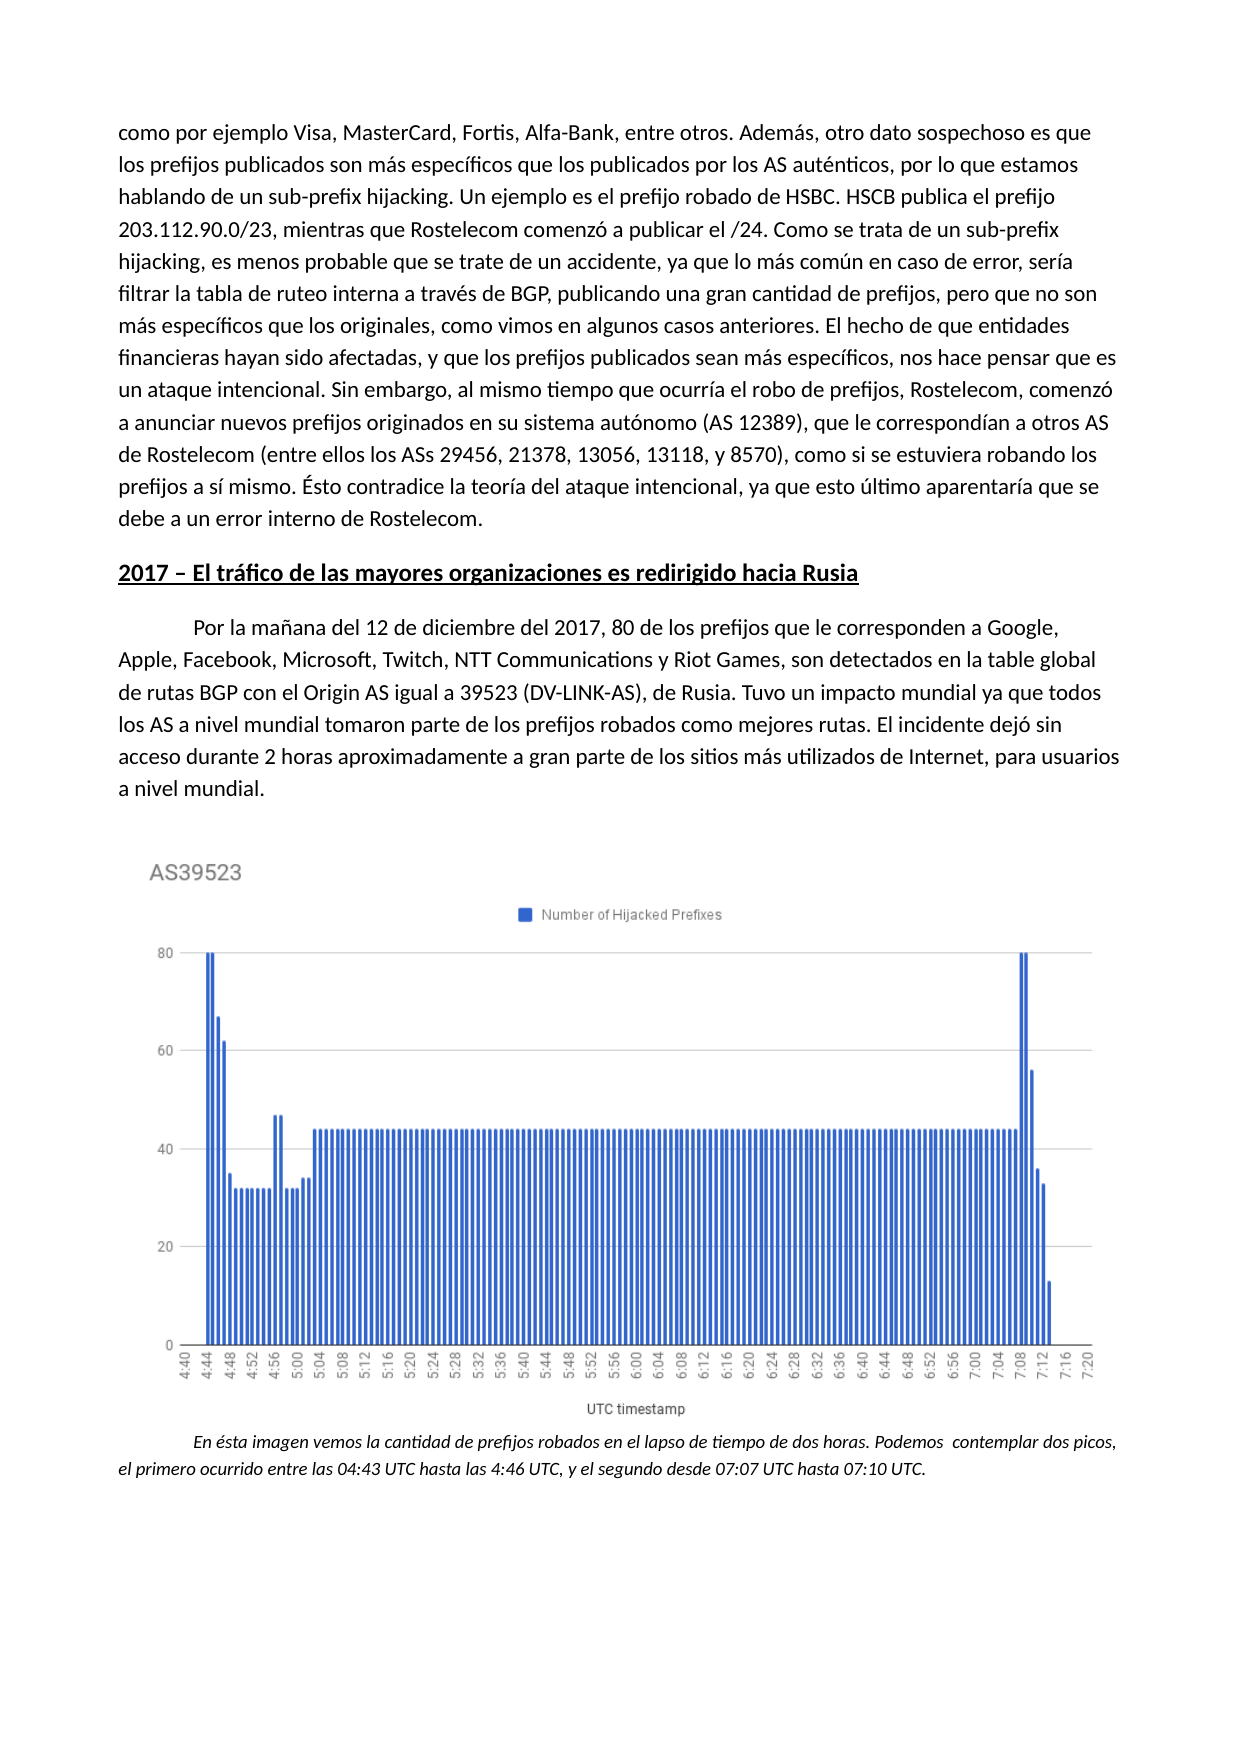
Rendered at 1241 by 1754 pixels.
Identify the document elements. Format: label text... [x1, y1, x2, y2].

text como por ejemplo Visa, MasterCard, Fortis, Alfa-Bank, entre otros. Además, otro dato sospechoso es que los prefijos publicados son más específicos que los publicados por los AS auténticos, por lo que estamos hablando de un sub-prefix hijacking. Un ejemplo es el prefijo robado de HSBC. HSCB publica el prefijo 203.112.90.0/23, mientras que Rostelecom comenzó a publicar el /24. Como se trata de un sub-prefix hijacking, es menos probable que se trate de un accidente, ya que lo más común en caso de error, sería filtrar la tabla de ruteo interna a través de BGP, publicando una gran cantidad de prefijos, pero que no son más específicos que los originales, como vimos en algunos casos anteriores. El hecho de que entidades financieras hayan sido afectadas, y que los prefijos publicados sean más específicos, nos hace pensar que es un ataque intencional. Sin embargo, al mismo tiempo que ocurría el robo de prefijos, Rostelecom, comenzó a anunciar nuevos prefijos originados en su sistema autónomo (AS 12389), que le correspondían a otros AS de Rostelecom (entre ellos los ASs 29456, 21378, 13056, 13118, y 8570), como si se estuviera robando los prefijos a sí mismo. Ésto contradice la teoría del ataque intencional, ya que esto último aparentaría que se debe a un error interno de Rostelecom. [118, 118, 1122, 532]
text 2017 – El tráfico de las mayores organizaciones es redirigido hacia Rusia [118, 557, 1122, 588]
picture [118, 827, 1123, 1422]
text En ésta imagen vemos la cantidad de prefijos robados en el lapso de tiempo de dos horas. Podemos contemplar dos picos, el primero ocurrido entre las 04:43 UTC hasta las 4:46 UTC, y el segundo desde 07:07 UTC hasta 07:10 UTC. [118, 1422, 1122, 1480]
text Por la mañana del 12 de diciembre del 2017, 80 de los prefijos que le corresponden a Google, Apple, Facebook, Microsoft, Twitch, NTT Communications y Riot Games, son detectados en la table global de rutas BGP con el Origin AS igual a 39523 (DV-LINK-AS), de Rusia. Tuvo un impacto mundial ya que todos los AS a nivel mundial tomaron parte de los prefijos robados como mejores rutas. El incidente dejó sin acceso durante 2 horas aproximadamente a gran parte de los sitios más utilizados de Internet, para usuarios a nivel mundial. [118, 613, 1122, 802]
